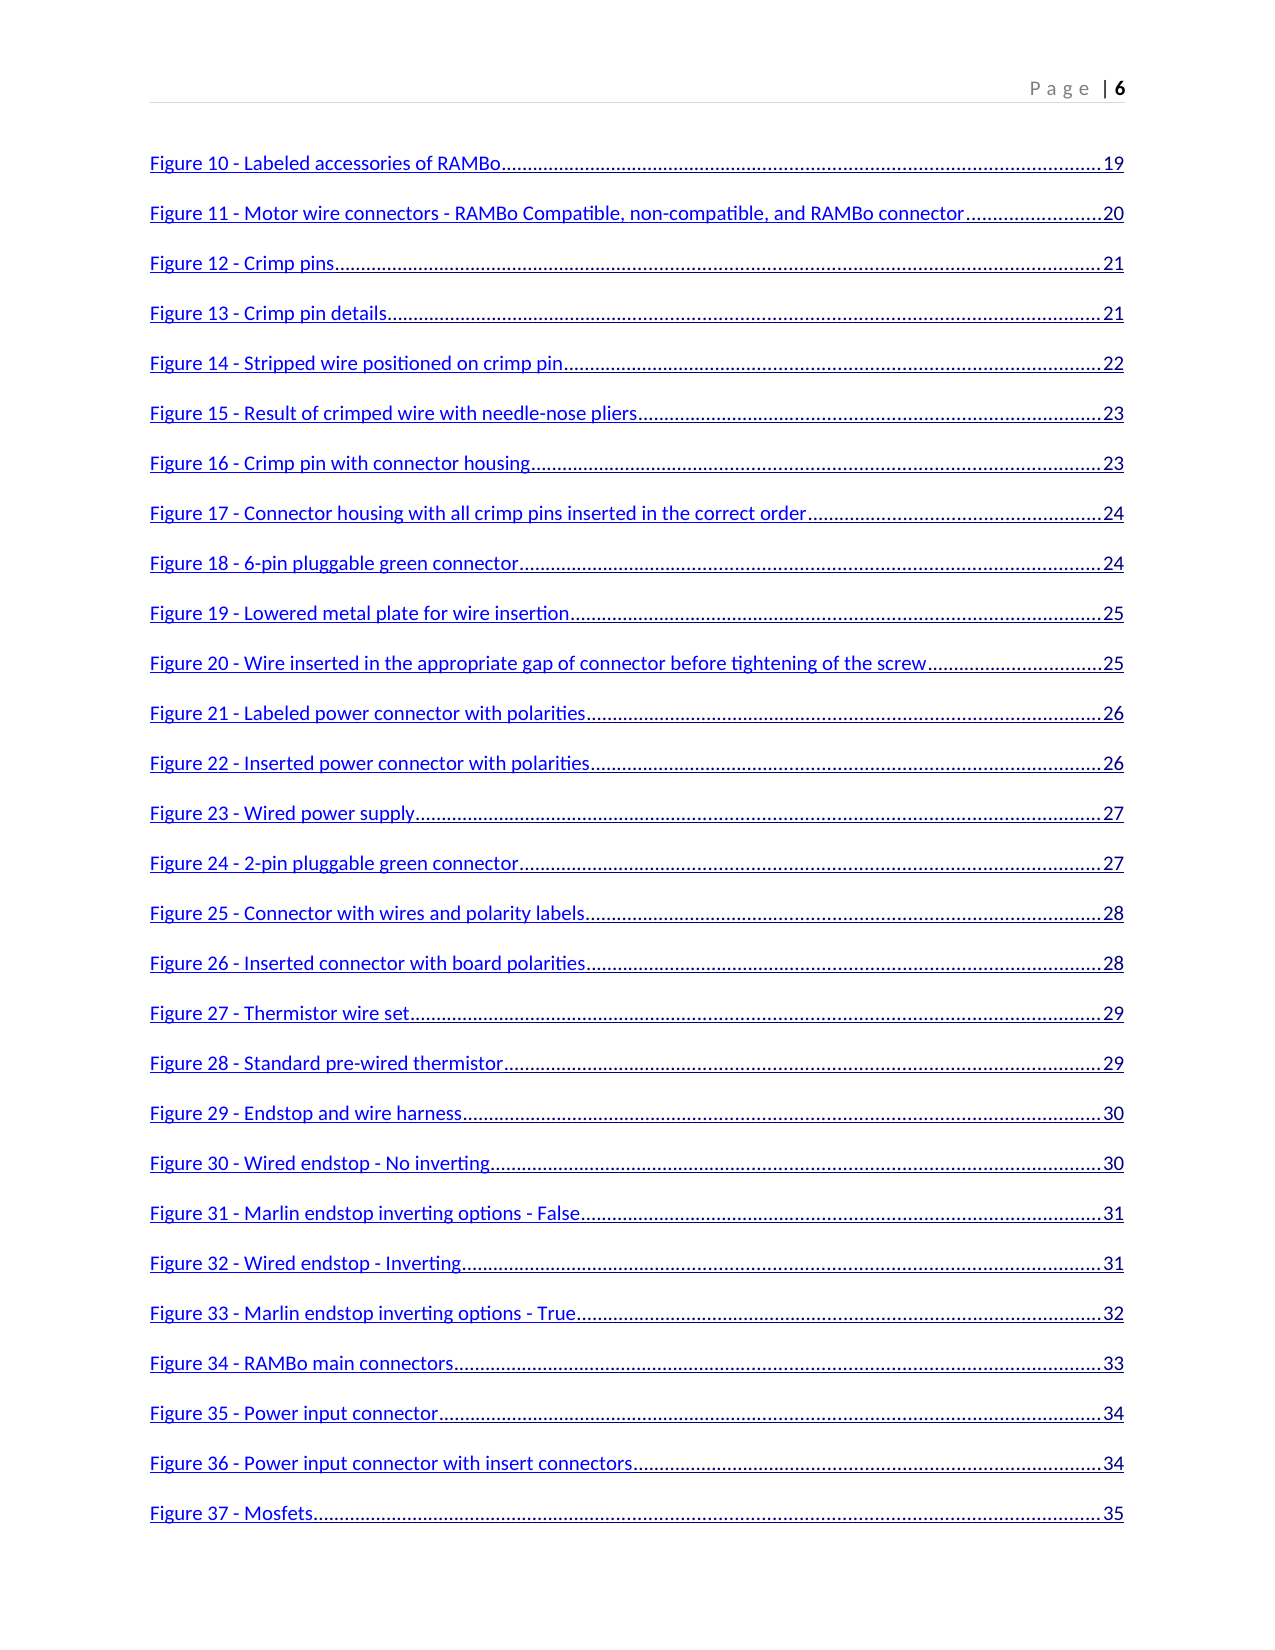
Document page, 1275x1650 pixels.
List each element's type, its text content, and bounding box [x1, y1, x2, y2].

text Figure 20 - Wire inserted in the appropriate gap of connector before tightening of the screw 25 [150, 650, 1125, 675]
text Figure 23 - Wired power supply 27 [150, 800, 1125, 825]
text Figure 37 - Mosfets 35 [150, 1500, 1125, 1525]
text Figure 11 - Motor wire connectors - RAMBo Compatible, non-compatible, and RAMBo connector 20 [150, 200, 1125, 225]
text Figure 21 - Labeled power connector with polarities 26 [150, 700, 1125, 725]
text Figure 31 - Marlin endstop inverting options - False 31 [150, 1200, 1125, 1225]
text Figure 24 - 2-pin pluggable green connector 27 [150, 850, 1125, 875]
text Figure 27 - Thermistor wire set 29 [150, 1000, 1125, 1025]
text Figure 15 - Result of crimped wire with needle-nose pliers 23 [150, 400, 1125, 425]
text Figure 10 - Labeled accessories of RAMBo 19 [150, 150, 1125, 175]
text Figure 22 - Inserted power connector with polarities 26 [150, 750, 1125, 775]
text Figure 26 - Inserted connector with board polarities 28 [150, 950, 1125, 975]
text Figure 30 - Wired endstop - No inverting 30 [150, 1150, 1125, 1175]
text Figure 13 - Crimp pin details 21 [150, 300, 1125, 325]
text Figure 16 - Crimp pin with connector housing 23 [150, 450, 1125, 475]
text Figure 17 - Connector housing with all crimp pins inserted in the correct order 24 [150, 500, 1125, 525]
text Figure 32 - Wired endstop - Inverting 31 [150, 1250, 1125, 1275]
text Figure 14 - Stripped wire positioned on crimp pin 22 [150, 350, 1125, 375]
text Figure 18 - 6-pin pluggable green connector 24 [150, 550, 1125, 575]
text Figure 12 - Crimp pins 21 [150, 250, 1125, 275]
text Figure 25 - Connector with wires and polarity labels 28 [150, 900, 1125, 925]
text Figure 29 - Endstop and wire harness 30 [150, 1100, 1125, 1125]
text Figure 19 - Lowered metal plate for wire insertion 25 [150, 600, 1125, 625]
text Figure 35 - Power input connector 34 [150, 1400, 1125, 1425]
text Figure 28 - Standard pre-wired thermistor 29 [150, 1050, 1125, 1075]
text Figure 34 - RAMBo main connectors 33 [150, 1350, 1125, 1375]
text Figure 36 - Power input connector with insert connectors 34 [150, 1450, 1125, 1475]
text Figure 33 - Marlin endstop inverting options - True 32 [150, 1300, 1125, 1325]
